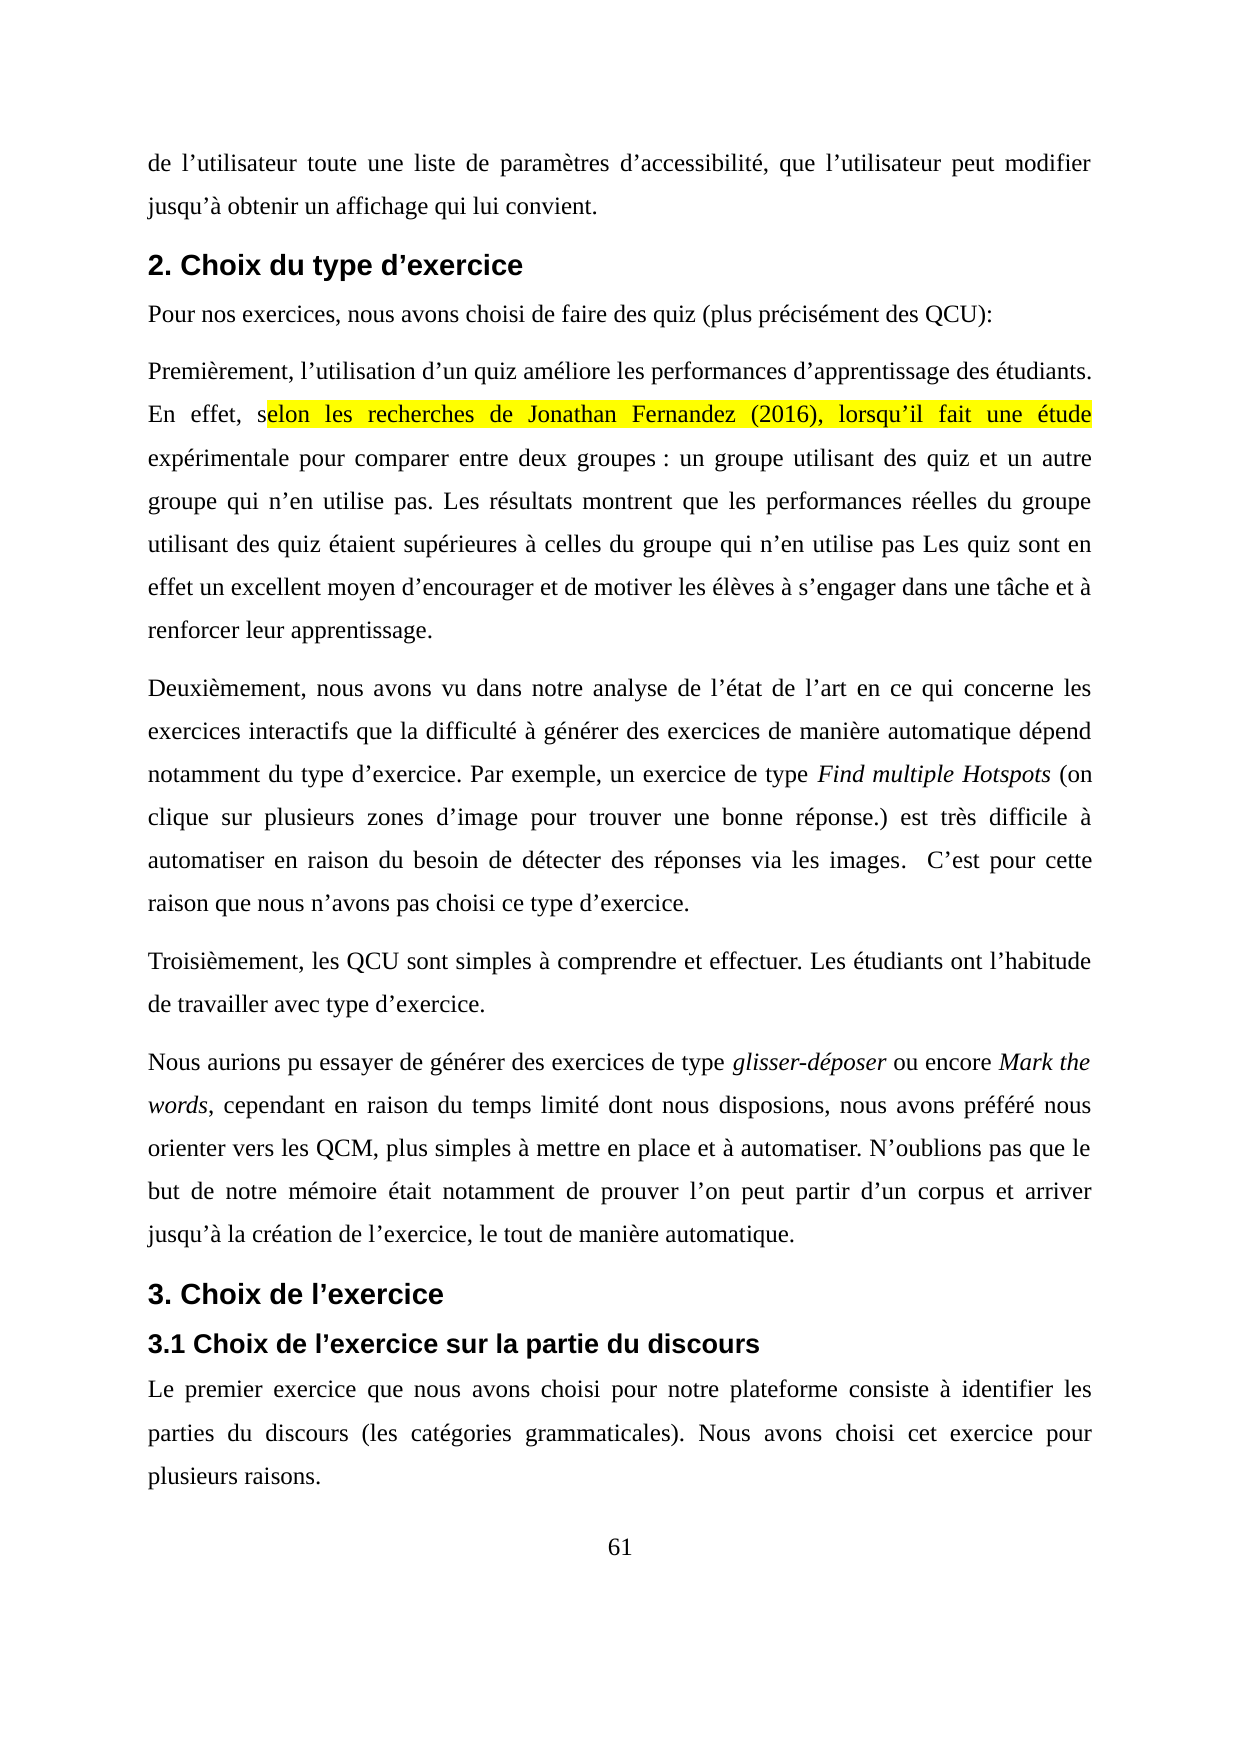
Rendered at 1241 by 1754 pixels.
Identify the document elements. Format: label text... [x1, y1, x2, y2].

text Premièrement, l’utilisation d’un quiz améliore les performances d’apprentissage des étudiants. En effet, selon les recherches de Jonathan Fernandez (2016), lorsqu’il fait une étude expérimentale pour comparer entre deux groupes : un groupe utilisant des quiz et un autre groupe qui n’en utilise pas. Les résultats montrent que les performances réelles du groupe utilisant des quiz étaient supérieures à celles du groupe qui n’en utilise pas Les quiz sont en effet un excellent moyen d’encourager et de motiver les élèves à s’engager dans une tâche et à renforcer leur apprentissage. [148, 356, 1092, 644]
text Le premier exercice que nous avons choisi pour notre plateforme consiste à identifier les parties du discours (les catégories grammaticales). Nous avons choisi cet exercice pour plusieurs raisons. [148, 1374, 1092, 1489]
subtitle 3.1 Choix de l’exercice sur la partie du discours [148, 1328, 1092, 1359]
subtitle 3. Choix de l’exercice [148, 1277, 1092, 1311]
text de l’utilisateur toute une liste de paramètres d’accessibilité, que l’utilisateur peut modifier jusqu’à obtenir un affichage qui lui convient. [148, 148, 1092, 219]
text Deuxièmement, nous avons vu dans notre analyse de l’état de l’art en ce qui concerne les exercices interactifs que la difficulté à générer des exercices de manière automatique dépend notamment du type d’exercice. Par exemple, un exercice de type Find multiple Hotspots (on clique sur plusieurs zones d’image pour trouver une bonne réponse.) est très difficile à automatiser en raison du besoin de détecter des réponses via les images. C’est pour cette raison que nous n’avons pas choisi ce type d’exercice. [148, 673, 1092, 917]
text Troisièmement, les QCU sont simples à comprendre et effectuer. Les étudiants ont l’habitude de travailler avec type d’exercice. [148, 946, 1092, 1018]
text Nous aurions pu essayer de générer des exercices de type glisser-déposer ou encore Mark the words, cependant en raison du temps limité dont nous disposions, nous avons préféré nous orienter vers les QCM, plus simples à mettre en place et à automatiser. N’oublions pas que le but de notre mémoire était notamment de prouver l’on peut partir d’un corpus et arriver jusqu’à la création de l’exercice, le tout de manière automatique. [148, 1047, 1092, 1248]
text Pour nos exercices, nous avons choisi de faire des quiz (plus précisément des QCU): [148, 299, 1092, 327]
subtitle 2. Choix du type d’exercice [148, 248, 1092, 282]
